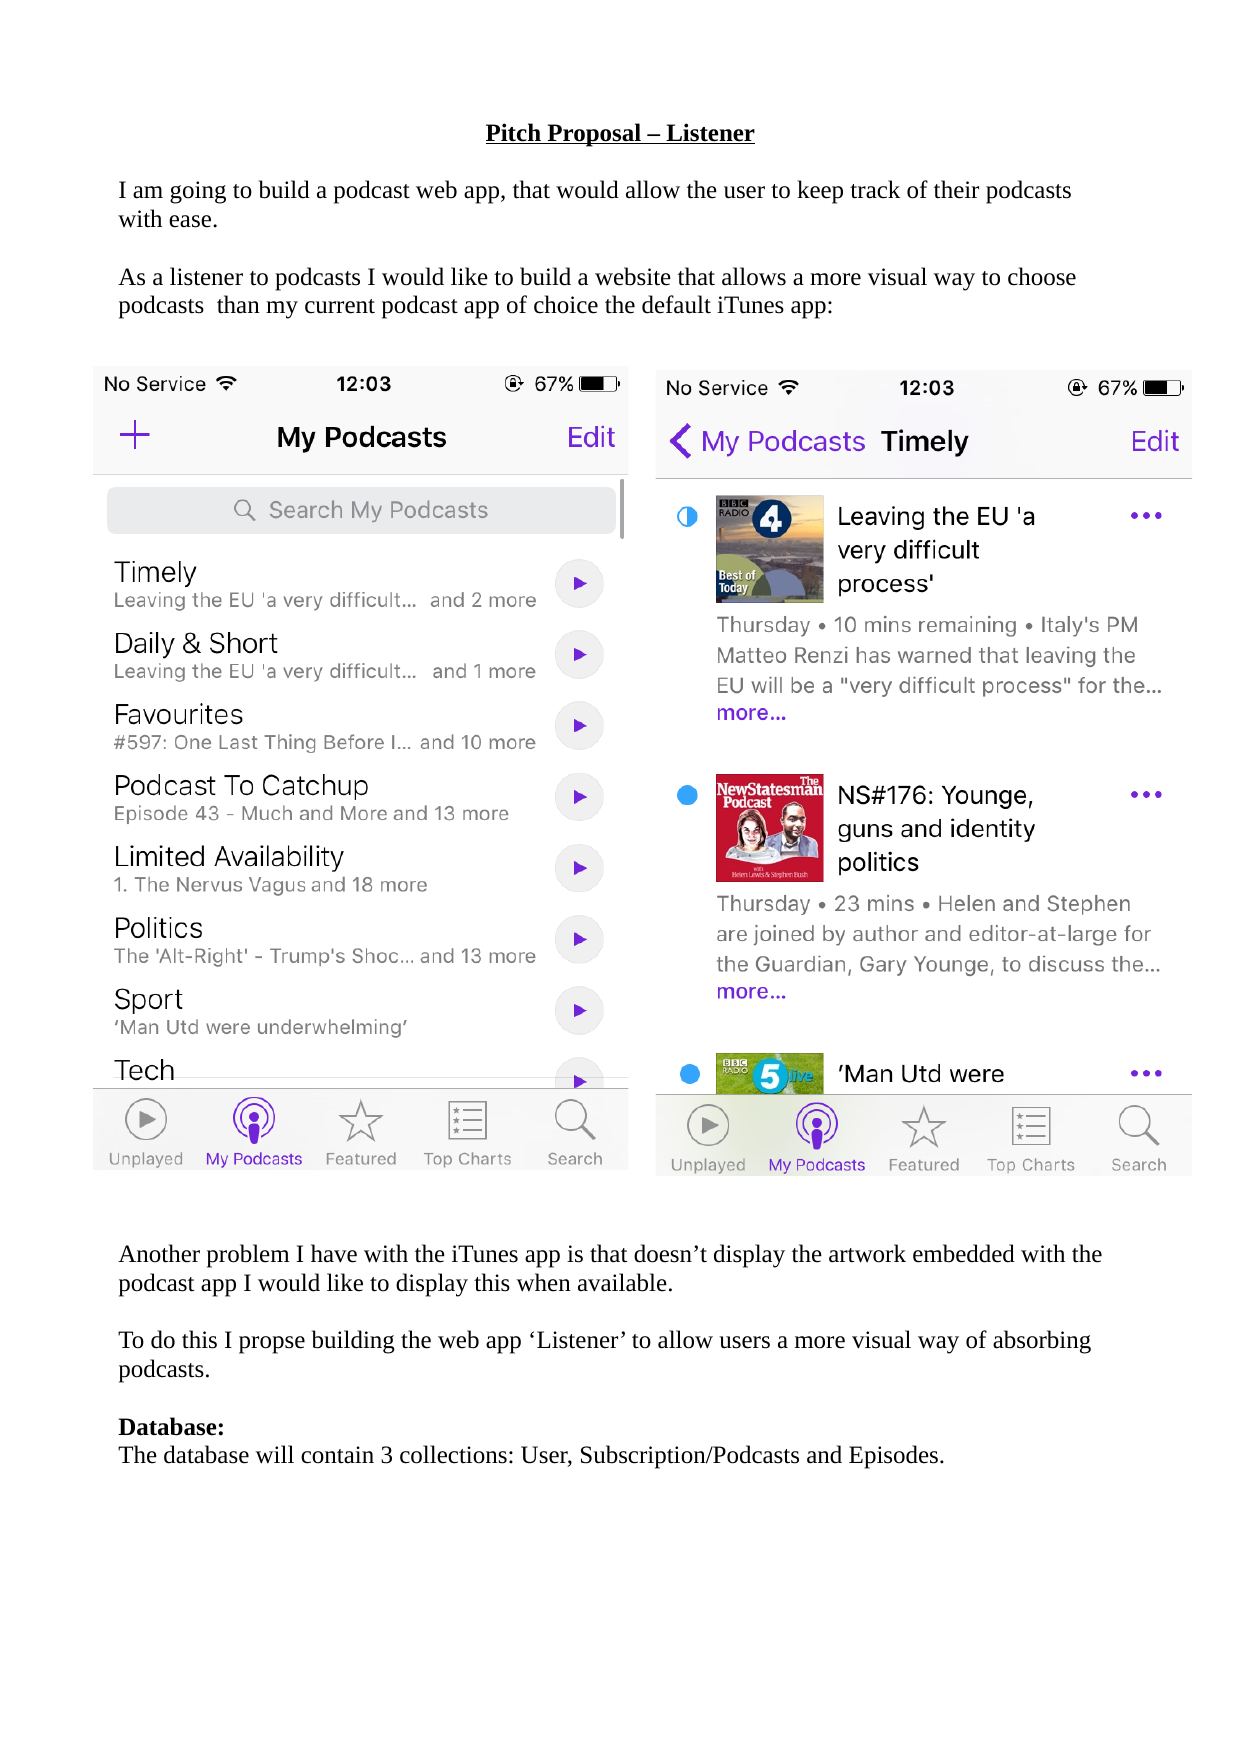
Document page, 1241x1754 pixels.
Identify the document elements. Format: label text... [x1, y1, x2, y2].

text As a listener to podcasts I would like to build a website that allows a more visual way to choose podcasts than my current podcast app of choice the default iTunes app: [118, 262, 1122, 319]
text Pitch Proposal – Listener [118, 118, 1122, 147]
picture [93, 366, 629, 1170]
text The database will contain 3 collections: User, Subscription/Podcasts and Episodes. [118, 1441, 1122, 1469]
text I am going to build a podcast web app, that would allow the user to keep track of their podcasts with ease. [118, 176, 1122, 233]
text To do this I propse building the web app ‘Listener’ to allow users a more visual way of absorbing podcasts. [118, 1326, 1122, 1383]
picture [655, 370, 1193, 1176]
text Another problem I have with the iTunes app is that doesn’t display the artwork embedded with the podcast app I would like to display this when available. [118, 1239, 1122, 1297]
text Database: [118, 1412, 1122, 1441]
